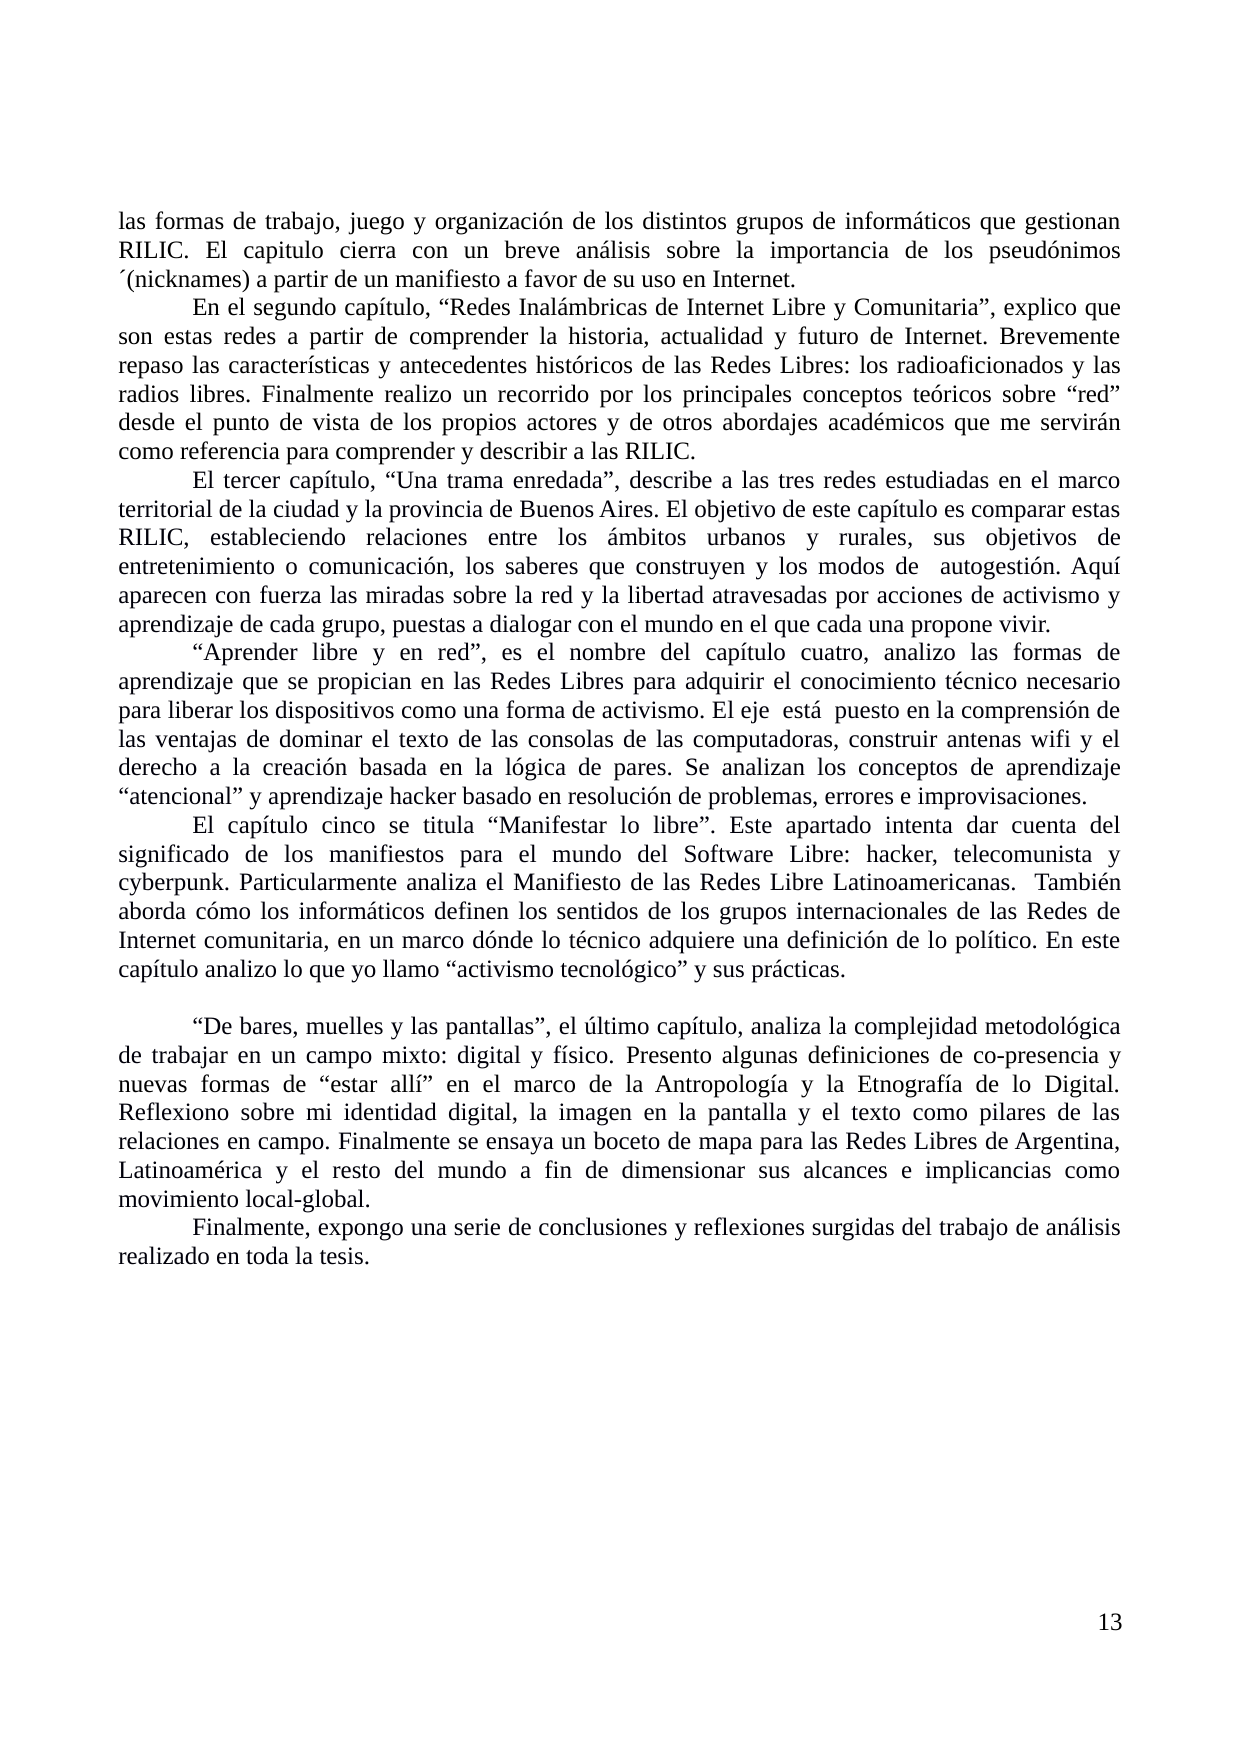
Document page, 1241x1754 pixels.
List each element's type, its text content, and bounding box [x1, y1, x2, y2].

text las formas de trabajo, juego y organización de los distintos grupos de informáticos que gestionan RILIC. El capitulo cierra con un breve análisis sobre la importancia de los pseudónimos´(nicknames) a partir de un manifiesto a favor de su uso en Internet. [118, 206, 1122, 292]
text El tercer capítulo, “Una trama enredada”, describe a las tres redes estudiadas en el marco territorial de la ciudad y la provincia de Buenos Aires. El objetivo de este capítulo es comparar estas RILIC, estableciendo relaciones entre los ámbitos urbanos y rurales, sus objetivos de entretenimiento o comunicación, los saberes que construyen y los modos de autogestión. Aquí aparecen con fuerza las miradas sobre la red y la libertad atravesadas por acciones de activismo y aprendizaje de cada grupo, puestas a dialogar con el mundo en el que cada una propone vivir. [118, 465, 1122, 637]
text Finalmente, expongo una serie de conclusiones y reflexiones surgidas del trabajo de análisis realizado en toda la tesis. [118, 1212, 1122, 1270]
text “Aprender libre y en red”, es el nombre del capítulo cuatro, analizo las formas de aprendizaje que se propician en las Redes Libres para adquirir el conocimiento técnico necesario para liberar los dispositivos como una forma de activismo. El eje está puesto en la comprensión de las ventajas de dominar el texto de las consolas de las computadoras, construir antenas wifi y el derecho a la creación basada en la lógica de pares. Se analizan los conceptos de aprendizaje “atencional” y aprendizaje hacker basado en resolución de problemas, errores e improvisaciones. [118, 637, 1122, 810]
text “De bares, muelles y las pantallas”, el último capítulo, analiza la complejidad metodológica de trabajar en un campo mixto: digital y físico. Presento algunas definiciones de co-presencia y nuevas formas de “estar allí” en el marco de la Antropología y la Etnografía de lo Digital. Reflexiono sobre mi identidad digital, la imagen en la pantalla y el texto como pilares de las relaciones en campo. Finalmente se ensaya un boceto de mapa para las Redes Libres de Argentina, Latinoamérica y el resto del mundo a fin de dimensionar sus alcances e implicancias como movimiento local-global. [118, 1011, 1122, 1212]
text En el segundo capítulo, “Redes Inalámbricas de Internet Libre y Comunitaria”, explico que son estas redes a partir de comprender la historia, actualidad y futuro de Internet. Brevemente repaso las características y antecedentes históricos de las Redes Libres: los radioaficionados y las radios libres. Finalmente realizo un recorrido por los principales conceptos teóricos sobre “red” desde el punto de vista de los propios actores y de otros abordajes académicos que me servirán como referencia para comprender y describir a las RILIC. [118, 292, 1122, 465]
text El capítulo cinco se titula “Manifestar lo libre”. Este apartado intenta dar cuenta del significado de los manifiestos para el mundo del Software Libre: hacker, telecomunista y cyberpunk. Particularmente analiza el Manifiesto de las Redes Libre Latinoamericanas. También aborda cómo los informáticos definen los sentidos de los grupos internacionales de las Redes de Internet comunitaria, en un marco dónde lo técnico adquiere una definición de lo político. En este capítulo analizo lo que yo llamo “activismo tecnológico” y sus prácticas. [118, 810, 1122, 982]
